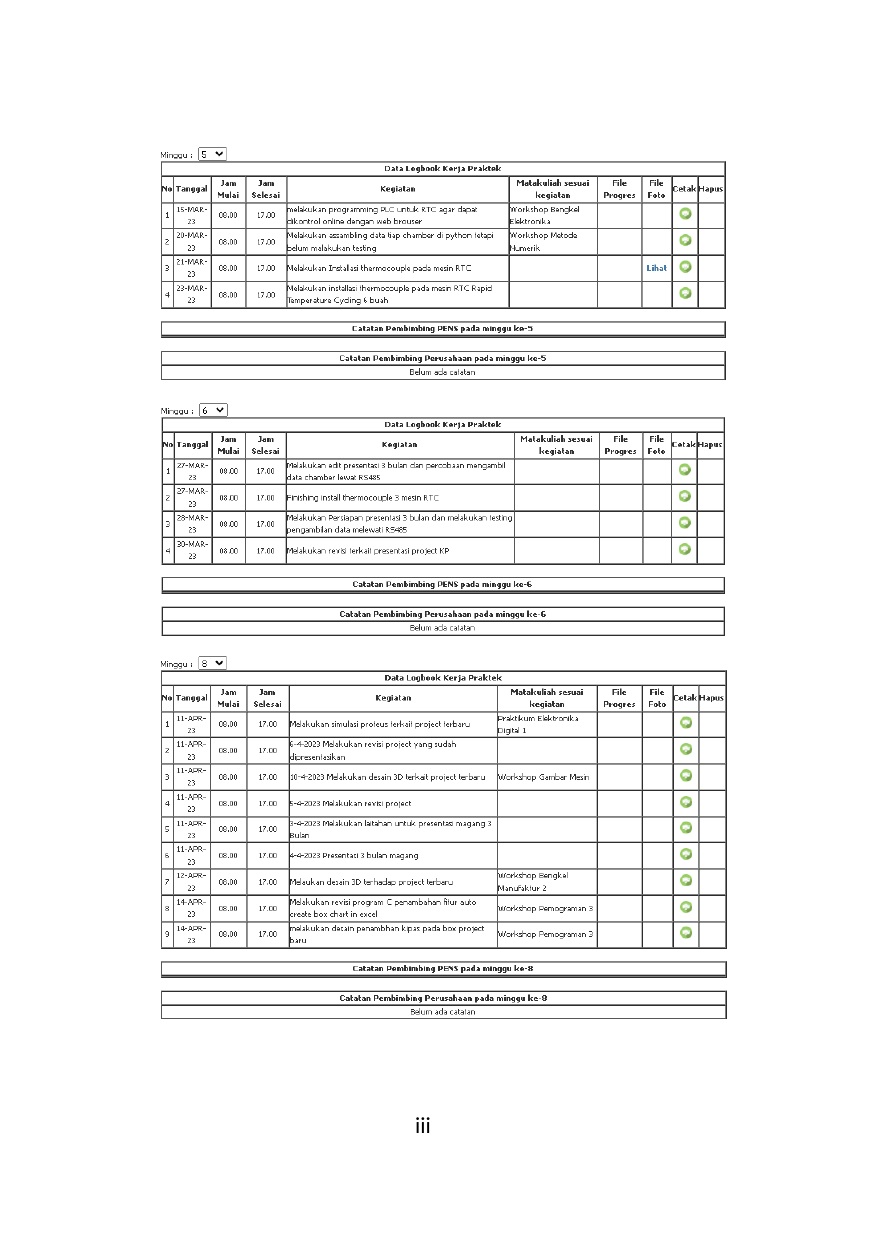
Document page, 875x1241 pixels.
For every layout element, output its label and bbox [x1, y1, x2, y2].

picture [157, 147, 728, 384]
picture [157, 402, 728, 639]
picture [157, 656, 728, 1023]
